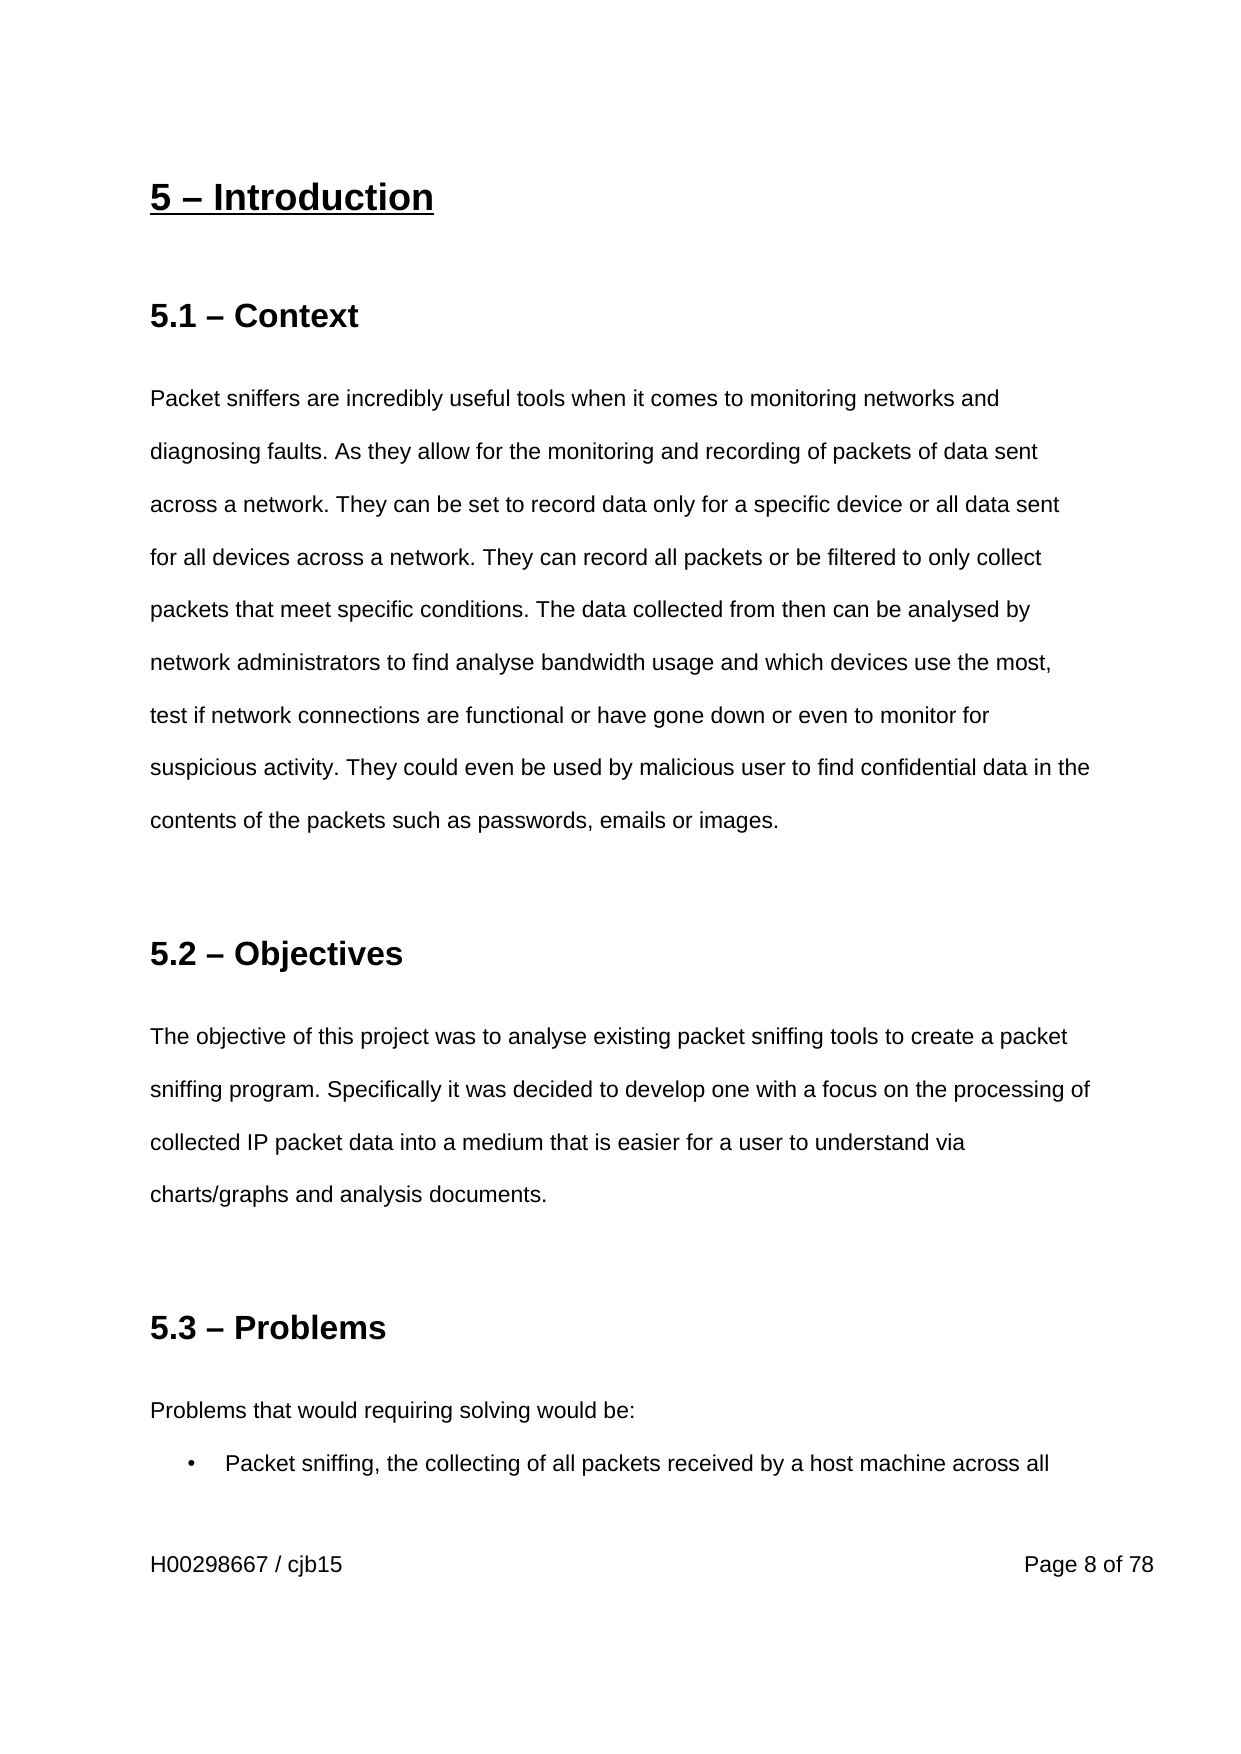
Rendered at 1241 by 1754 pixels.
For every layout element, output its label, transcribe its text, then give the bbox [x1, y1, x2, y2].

text The objective of this project was to analyse existing packet sniffing tools to create a packet sniffing program. Specifically it was decided to develop one with a focus on the processing of collected IP packet data into a medium that is easier for a user to understand via charts/graphs and analysis documents. [150, 1023, 1090, 1208]
subtitle 5.3 – Problems [150, 1307, 1090, 1346]
subtitle 5 – Introduction [150, 175, 1090, 219]
list Packet sniffing, the collecting of all packets received by a host machine across all [187, 1450, 1090, 1476]
subtitle 5.1 – Context [150, 296, 1090, 334]
subtitle 5.2 – Objectives [150, 933, 1090, 972]
text Problems that would requiring solving would be: [150, 1397, 1090, 1424]
text Packet sniffers are incredibly useful tools when it comes to monitoring networks and diagnosing faults. As they allow for the monitoring and recording of packets of data sent across a network. They can be set to record data only for a specific device or all data sent for all devices across a network. They can record all packets or be filtered to only collect packets that meet specific conditions. The data collected from then can be analysed by network administrators to find analyse bandwidth usage and which devices use the most, test if network connections are functional or have gone down or even to monitor for suspicious activity. They could even be used by malicious user to find confidential data in the contents of the packets such as passwords, emails or images. [150, 385, 1090, 833]
